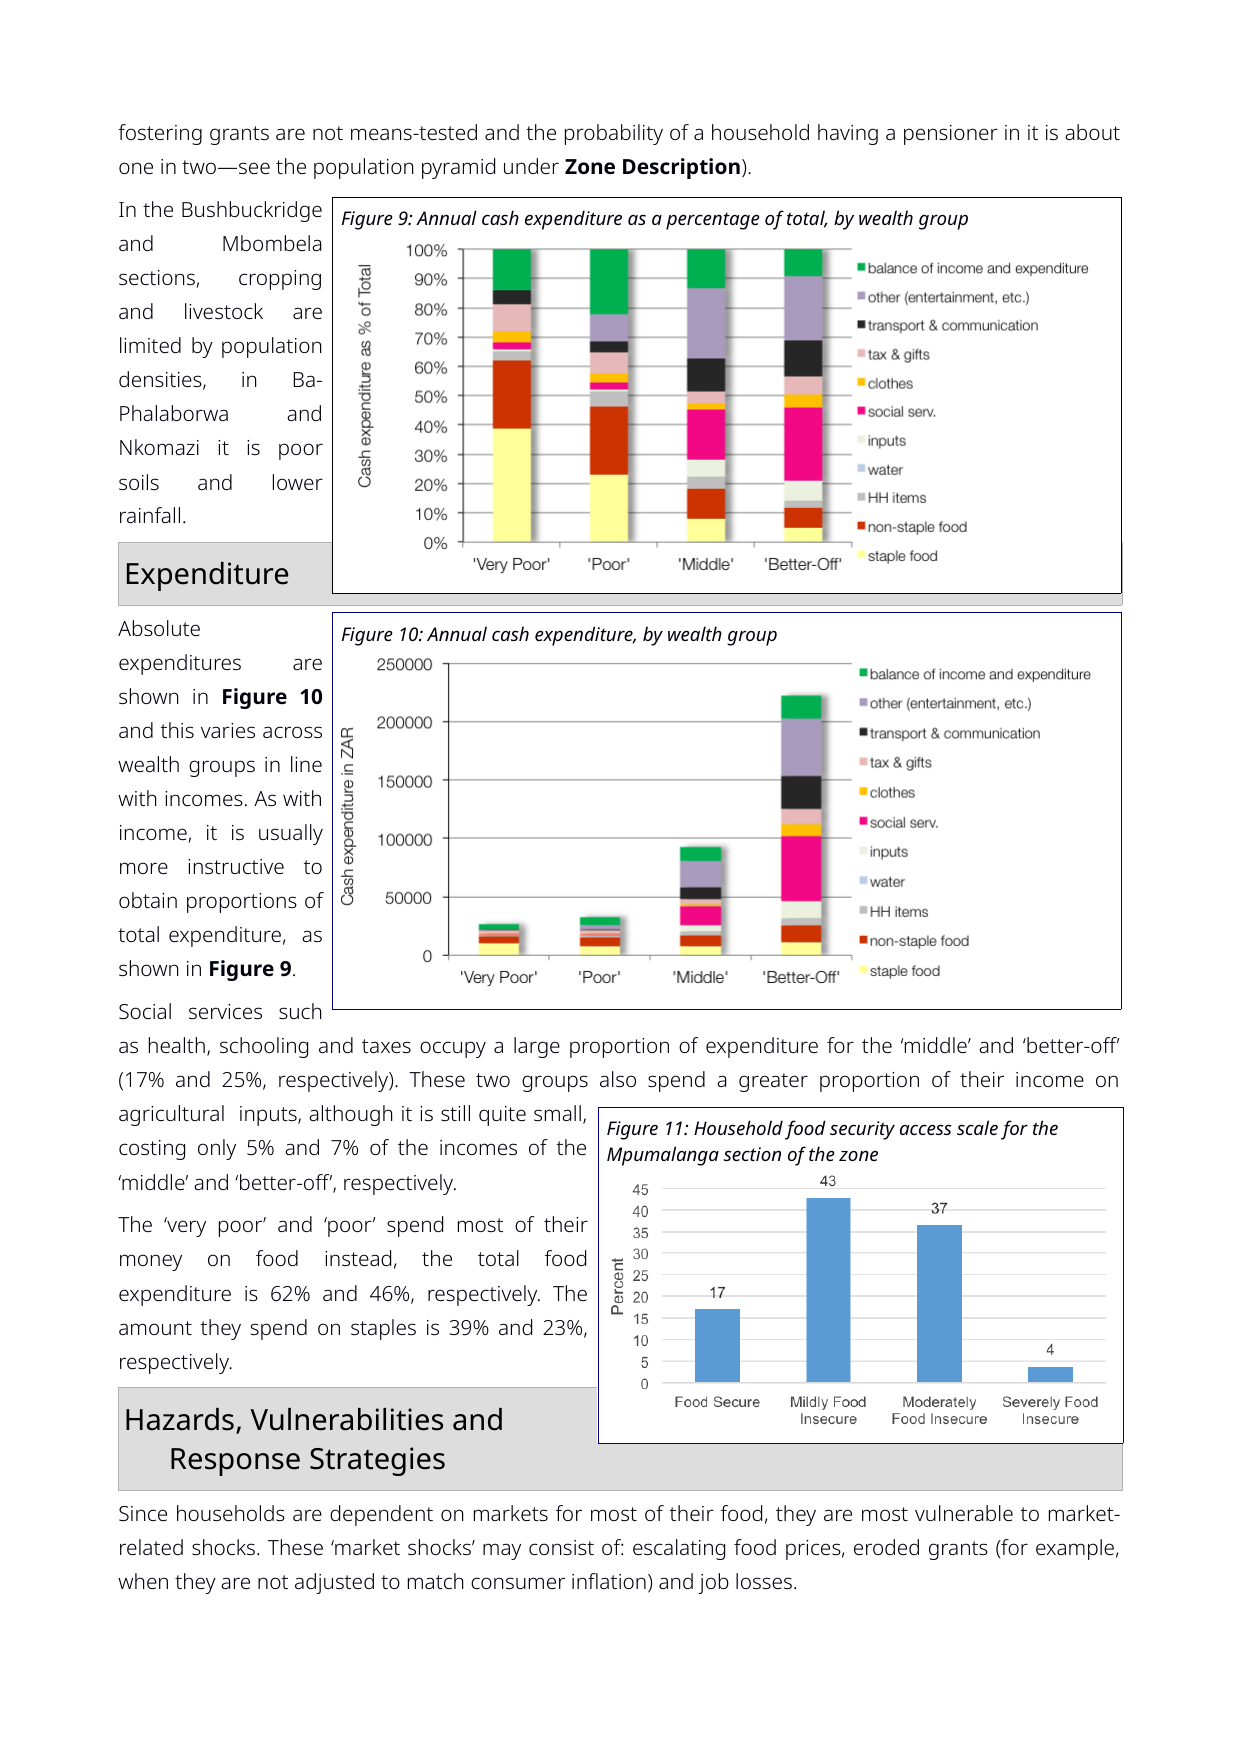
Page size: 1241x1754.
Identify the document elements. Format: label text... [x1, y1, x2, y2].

text [333, 613, 1121, 1009]
text Figure 9: Annual cash expenditure, by wealth group [341, 621, 1112, 1000]
text Figure 11: Household food security access scale for the Mpumalanga section of the zone [606, 1116, 1114, 1166]
text The ‘very poor’ and ‘poor’ spend most of their money on food instead, the total food expenditure is 62% and 46%, respectively. The amount they spend on staples is 39% and 23%, respectively. [118, 1211, 597, 1375]
table_header Hazards, Vulnerabilities and Response Strategies [119, 1388, 1122, 1490]
text fostering grants are not means-tested and the probability of a household having a pensioner in it is about one in two—see the population pyramid under Zone Description). [118, 118, 1122, 181]
picture [340, 231, 1108, 585]
text Absolute expenditures are shown in Figure 9 and this varies across wealth groups in line with incomes. As with income, it is usually more instructive to obtain proportions of total expenditure, as shown in Figure 10. [118, 614, 332, 983]
text Figure 10: Annual cash expenditure as a percentage of total, by wealth group [341, 206, 1112, 584]
text Since households are dependent on markets for most of their food, they are most vulnerable to market-related shocks. These ‘market shocks’ may consist of: escalating food prices, eroded grants (for example, when they are not adjusted to match consumer inflation) and job losses. [118, 1499, 1122, 1596]
picture [606, 1166, 1122, 1434]
picture [340, 646, 1108, 1000]
table_header Expenditure [119, 543, 1122, 605]
text Social services such as health, schooling and taxes occupy a large proportion of expenditure for the ‘middle’ and ‘better-off’ (17% and 25%, respectively). These two groups also spend a greater proportion of their income on agricultural inputs, although it is still quite small, costing only 5% and 7% of the incomes of the ‘middle’ and ‘better-off’, respectively. [118, 997, 1122, 1196]
text In the Bushbuckridge and Mbombela sections, cropping and livestock are limited by population densities, in Ba-Phalaborwa and Nkomazi it is poor soils and lower rainfall. [118, 195, 1122, 530]
